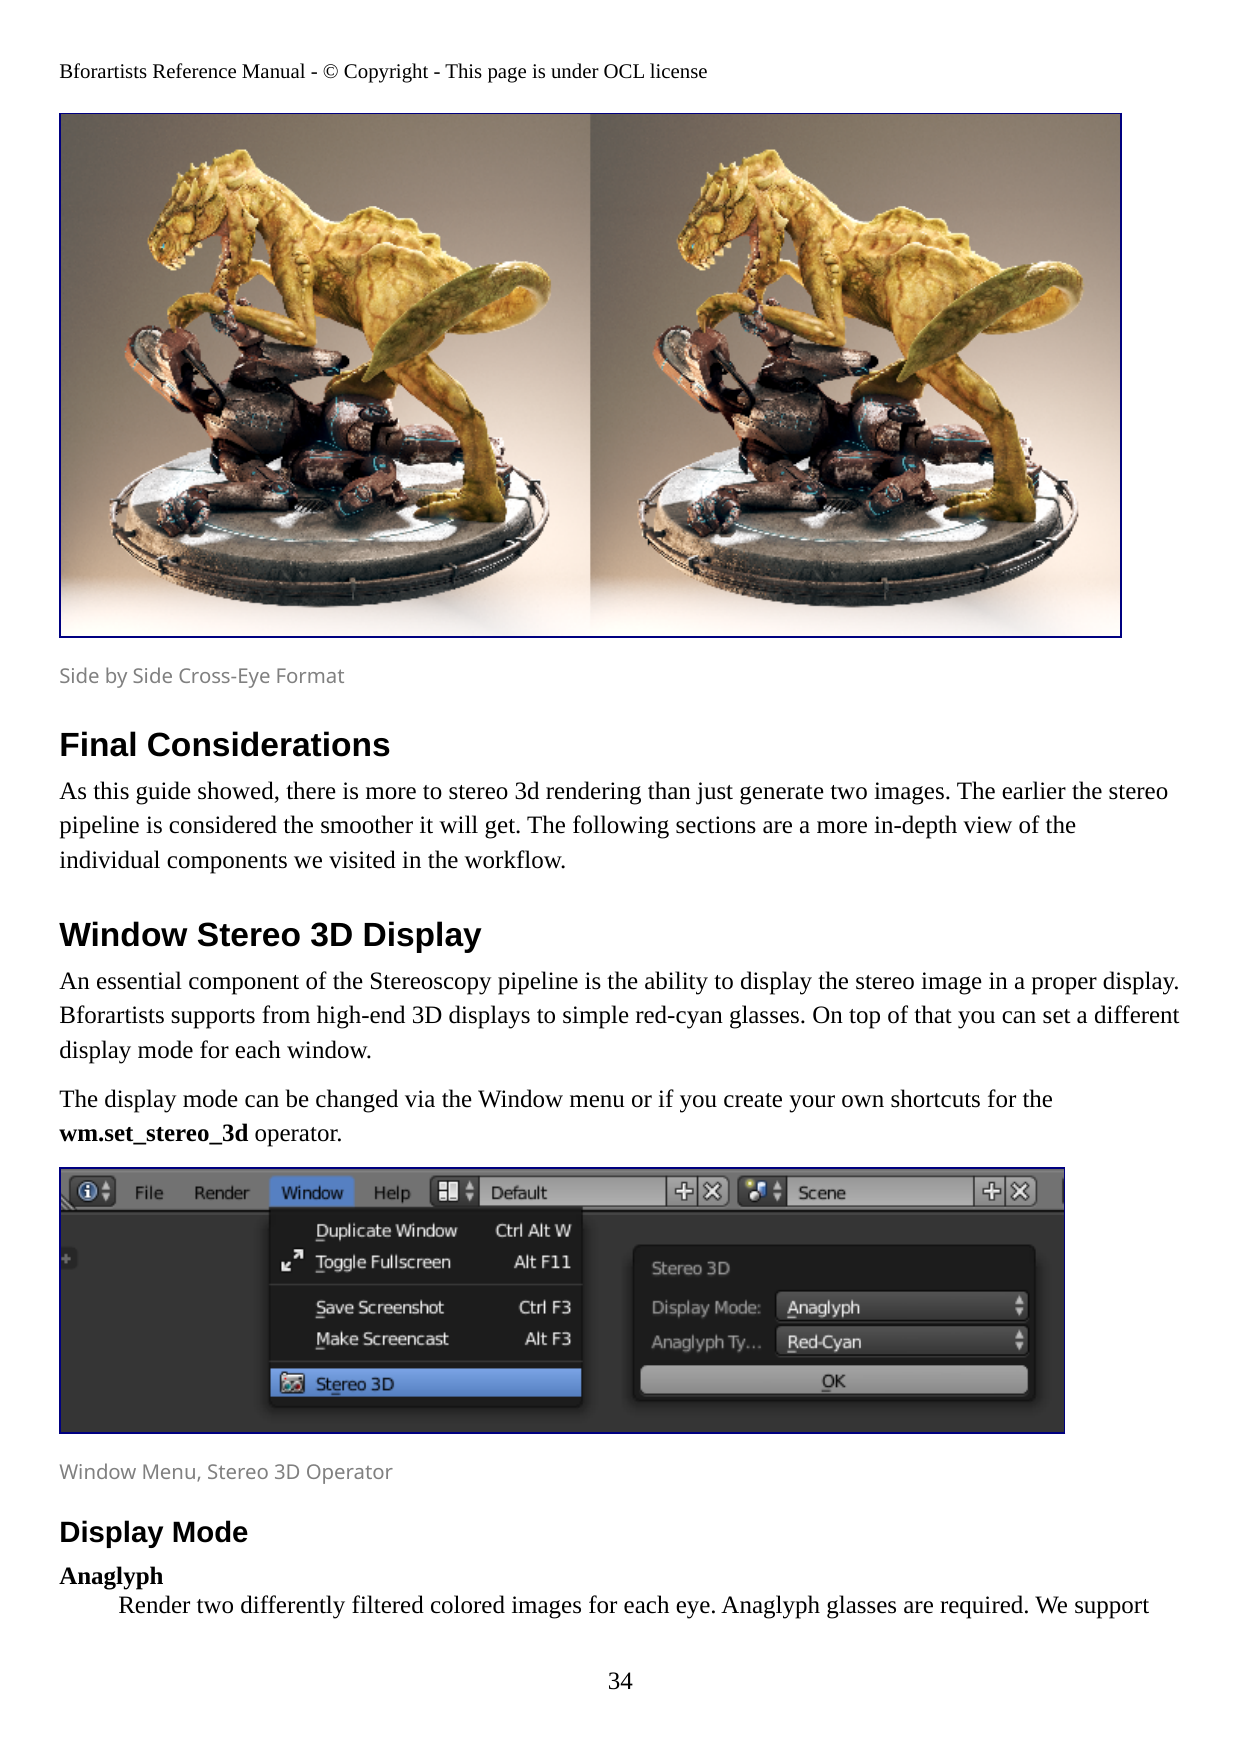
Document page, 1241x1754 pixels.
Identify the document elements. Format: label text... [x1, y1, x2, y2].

text Side by Side Cross-Eye Format [59, 658, 1181, 689]
subtitle Display Mode [59, 1515, 1181, 1548]
list Render two differently filtered colored images for each eye. Anaglyph glasses are required. We support [118, 1590, 1181, 1618]
text An essential component of the Stereoscopy pipeline is the ability to display the stereo image in a proper display. Bforartists supports from high-end 3D displays to simple red-cyan glasses. On top of that you can set a different display mode for each window. [59, 966, 1181, 1063]
text The display mode can be changed via the Window menu or if you create your own shortcuts for the wm.set_stereo_3d operator. [59, 1084, 1181, 1147]
picture [61, 114, 1120, 636]
picture [61, 1169, 1064, 1432]
text As this guide showed, there is more to stereo 3d rendering than just generate two images. The earlier the stereo pipeline is considered the smoother it will get. The following sections are a more in-depth view of the individual components we visited in the workflow. [59, 776, 1181, 873]
subtitle Window Stereo 3D Display [59, 914, 1181, 953]
subtitle Anaglyph [59, 1561, 1181, 1590]
text Window Menu, Stereo 3D Operator [59, 1454, 1181, 1486]
subtitle Final Considerations [59, 724, 1181, 763]
